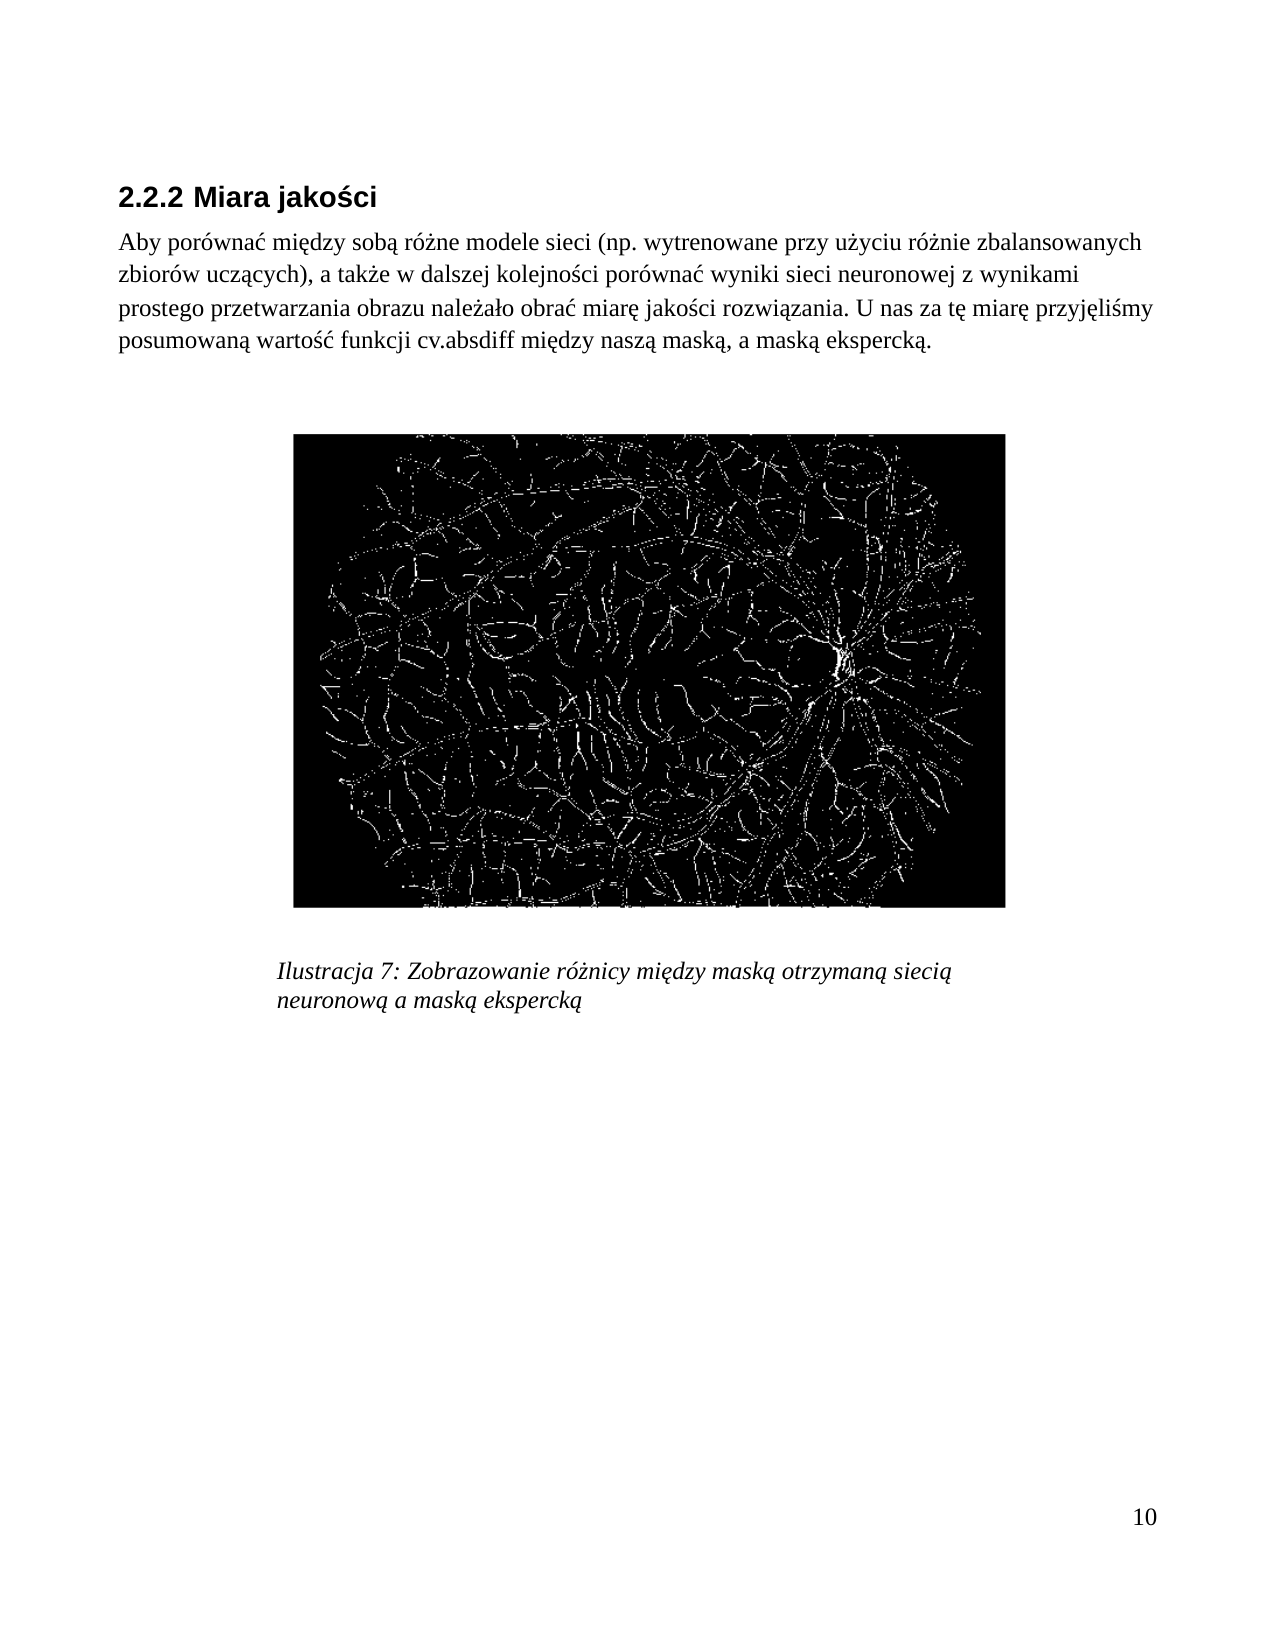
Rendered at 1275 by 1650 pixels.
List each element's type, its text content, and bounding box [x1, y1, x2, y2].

text Ilustracja 7: Zobrazowanie różnicy między maską otrzymaną siecią neuronową a maską ekspercką [277, 951, 1022, 1014]
subtitle Miara jakości [118, 180, 1157, 214]
picture [276, 391, 1023, 951]
text Aby porównać między sobą różne modele sieci (np. wytrenowane przy użyciu różnie zbalansowanych zbiorów uczących), a także w dalszej kolejności porównać wyniki sieci neuronowej z wynikami prostego przetwarzania obrazu należało obrać miarę jakości rozwiązania. U nas za tę miarę przyjęliśmy posumowaną wartość funkcji cv.absdiff między naszą maską, a maską ekspercką. [118, 227, 1157, 354]
